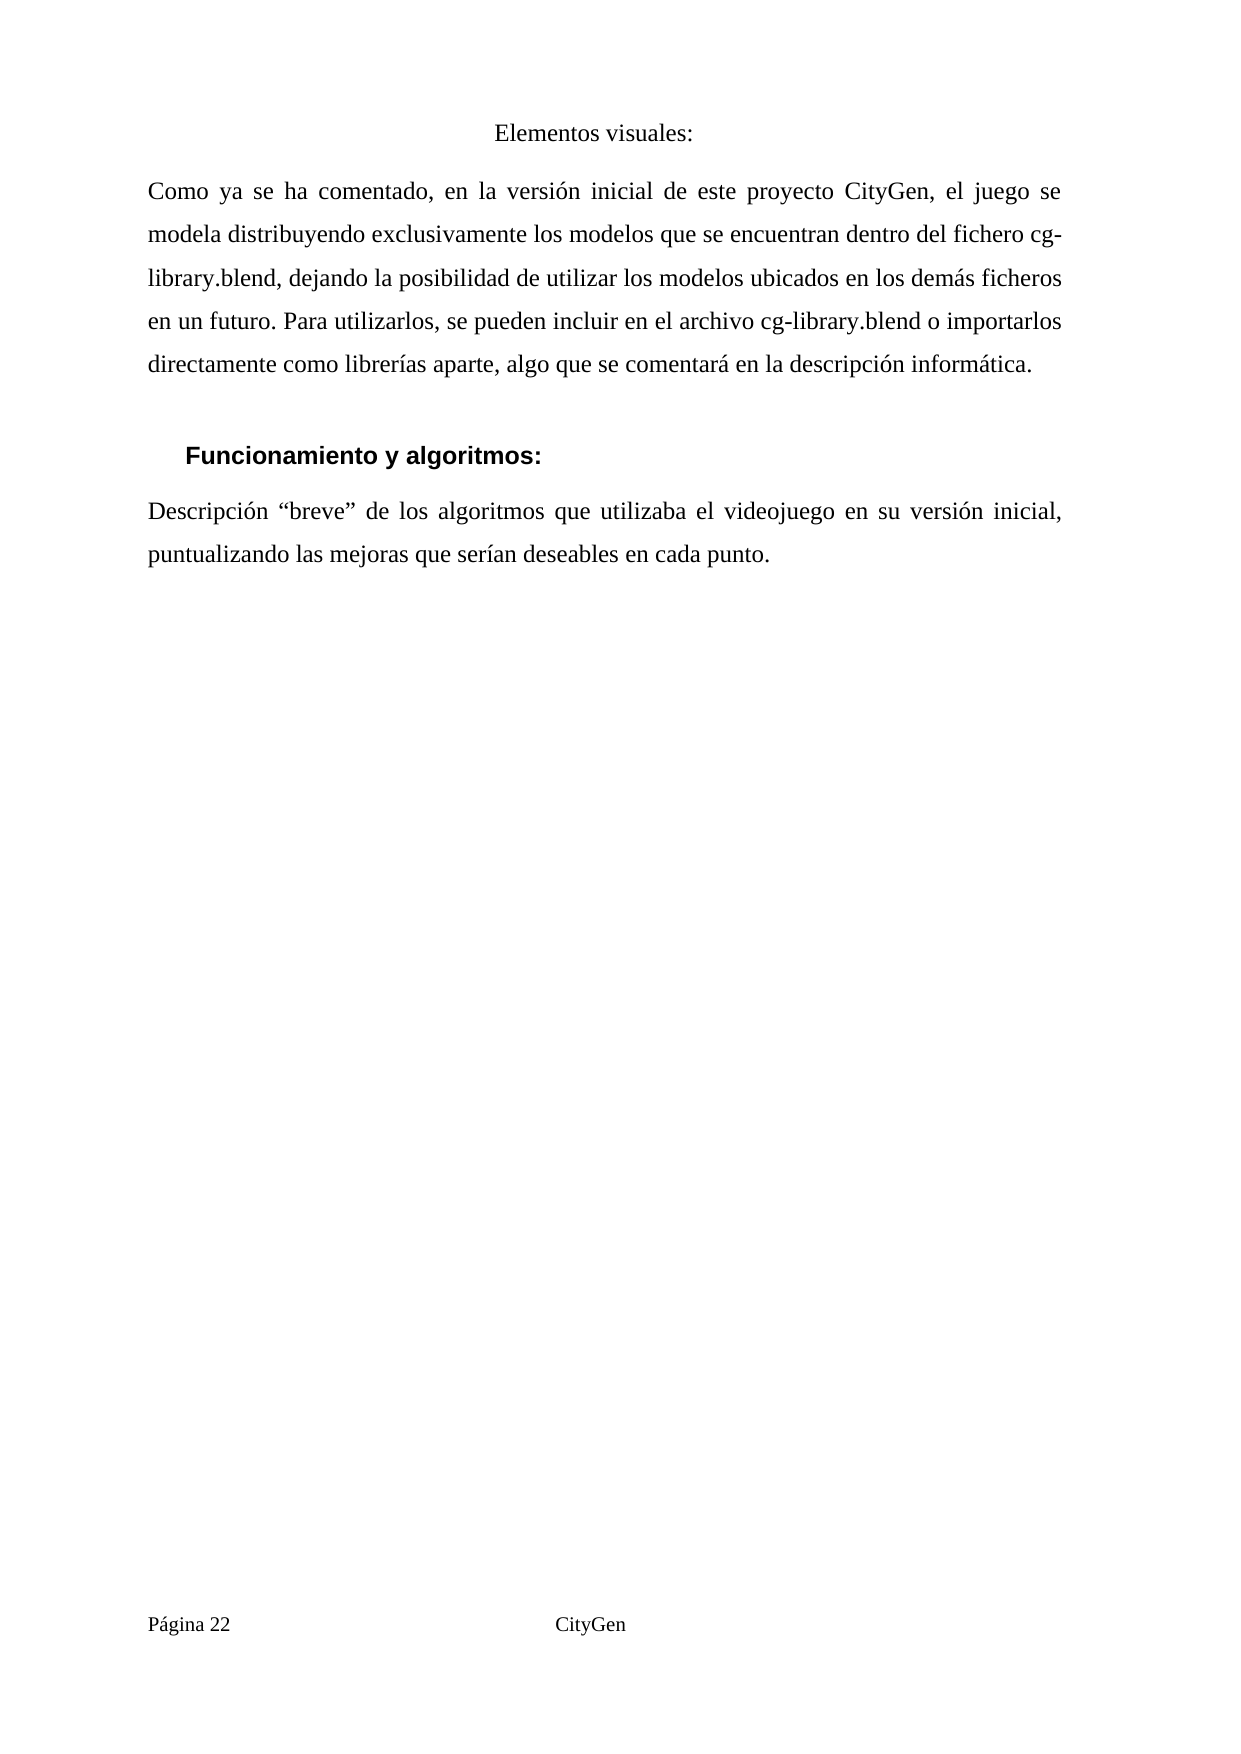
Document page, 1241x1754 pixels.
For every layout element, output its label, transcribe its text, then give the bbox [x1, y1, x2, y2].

text Como ya se ha comentado, en la versión inicial de este proyecto CityGen, el juego se modela distribuyendo exclusivamente los modelos que se encuentran dentro del fichero cg-library.blend, dejando la posibilidad de utilizar los modelos ubicados en los demás ficheros en un futuro. Para utilizarlos, se pueden incluir en el archivo cg-library.blend o importarlos directamente como librerías aparte, algo que se comentará en la descripción informática. [148, 176, 1063, 378]
subtitle Funcionamiento y algoritmos: [148, 441, 1063, 469]
text Descripción “breve” de los algoritmos que utilizaba el videojuego en su versión inicial, puntualizando las mejoras que serían deseables en cada punto. [148, 496, 1063, 568]
